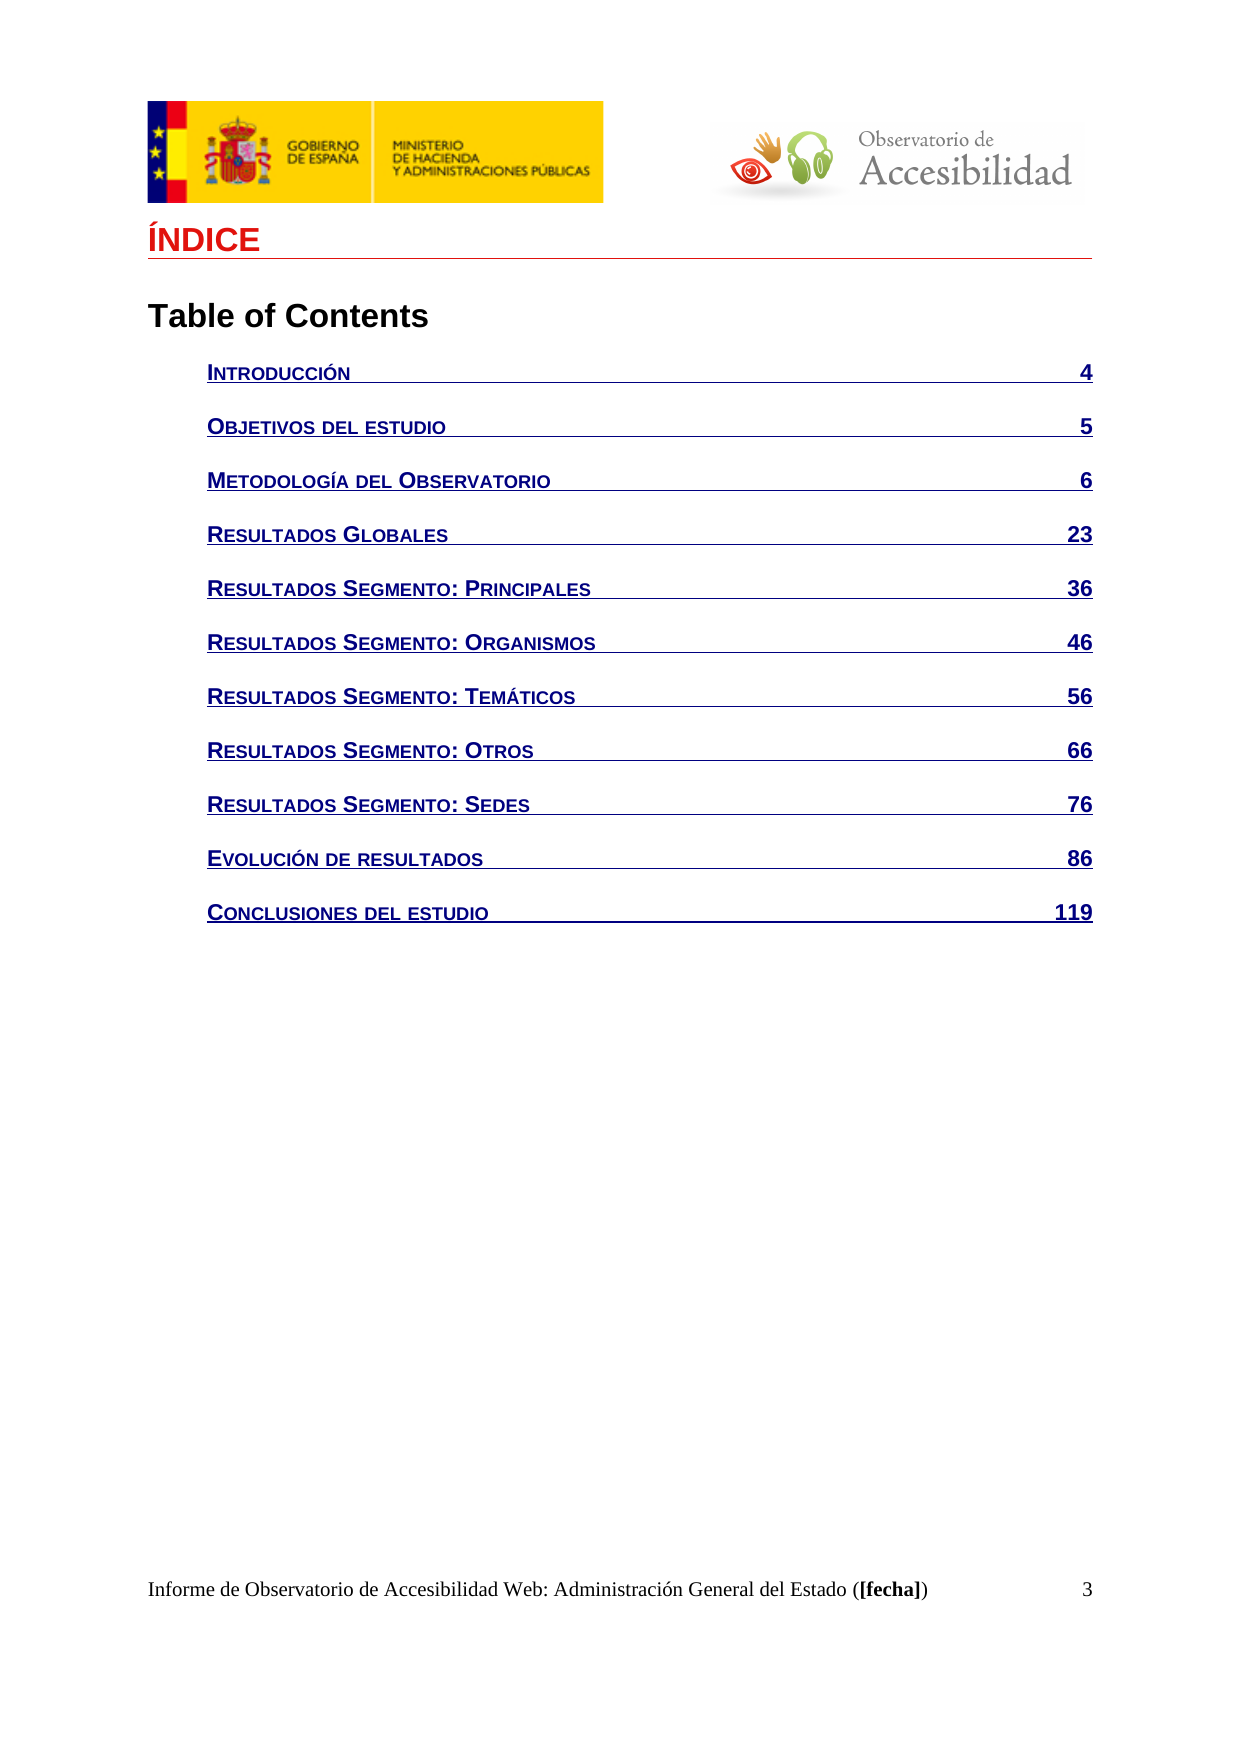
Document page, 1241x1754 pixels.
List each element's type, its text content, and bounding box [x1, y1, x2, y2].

text Resultados Segmento: Temáticos 56 [207, 683, 1092, 706]
text Resultados Segmento: Organismos 46 [207, 629, 1092, 652]
text Resultados Segmento: Principales 36 [207, 575, 1092, 598]
text Índice [148, 220, 1092, 258]
text Introducción 4 [207, 359, 1092, 382]
text Resultados Globales 23 [207, 521, 1092, 544]
subtitle Table of Contents [148, 296, 1092, 334]
text Evolución de resultados 86 [207, 845, 1092, 868]
text Conclusiones del estudio 119 [207, 899, 1092, 921]
text Resultados Segmento: Sedes 76 [207, 791, 1092, 814]
text Metodología del Observatorio 6 [207, 467, 1092, 490]
text Objetivos del estudio 5 [207, 413, 1092, 436]
text Resultados Segmento: Otros 66 [207, 737, 1092, 760]
picture [710, 122, 1086, 205]
picture [147, 101, 604, 203]
